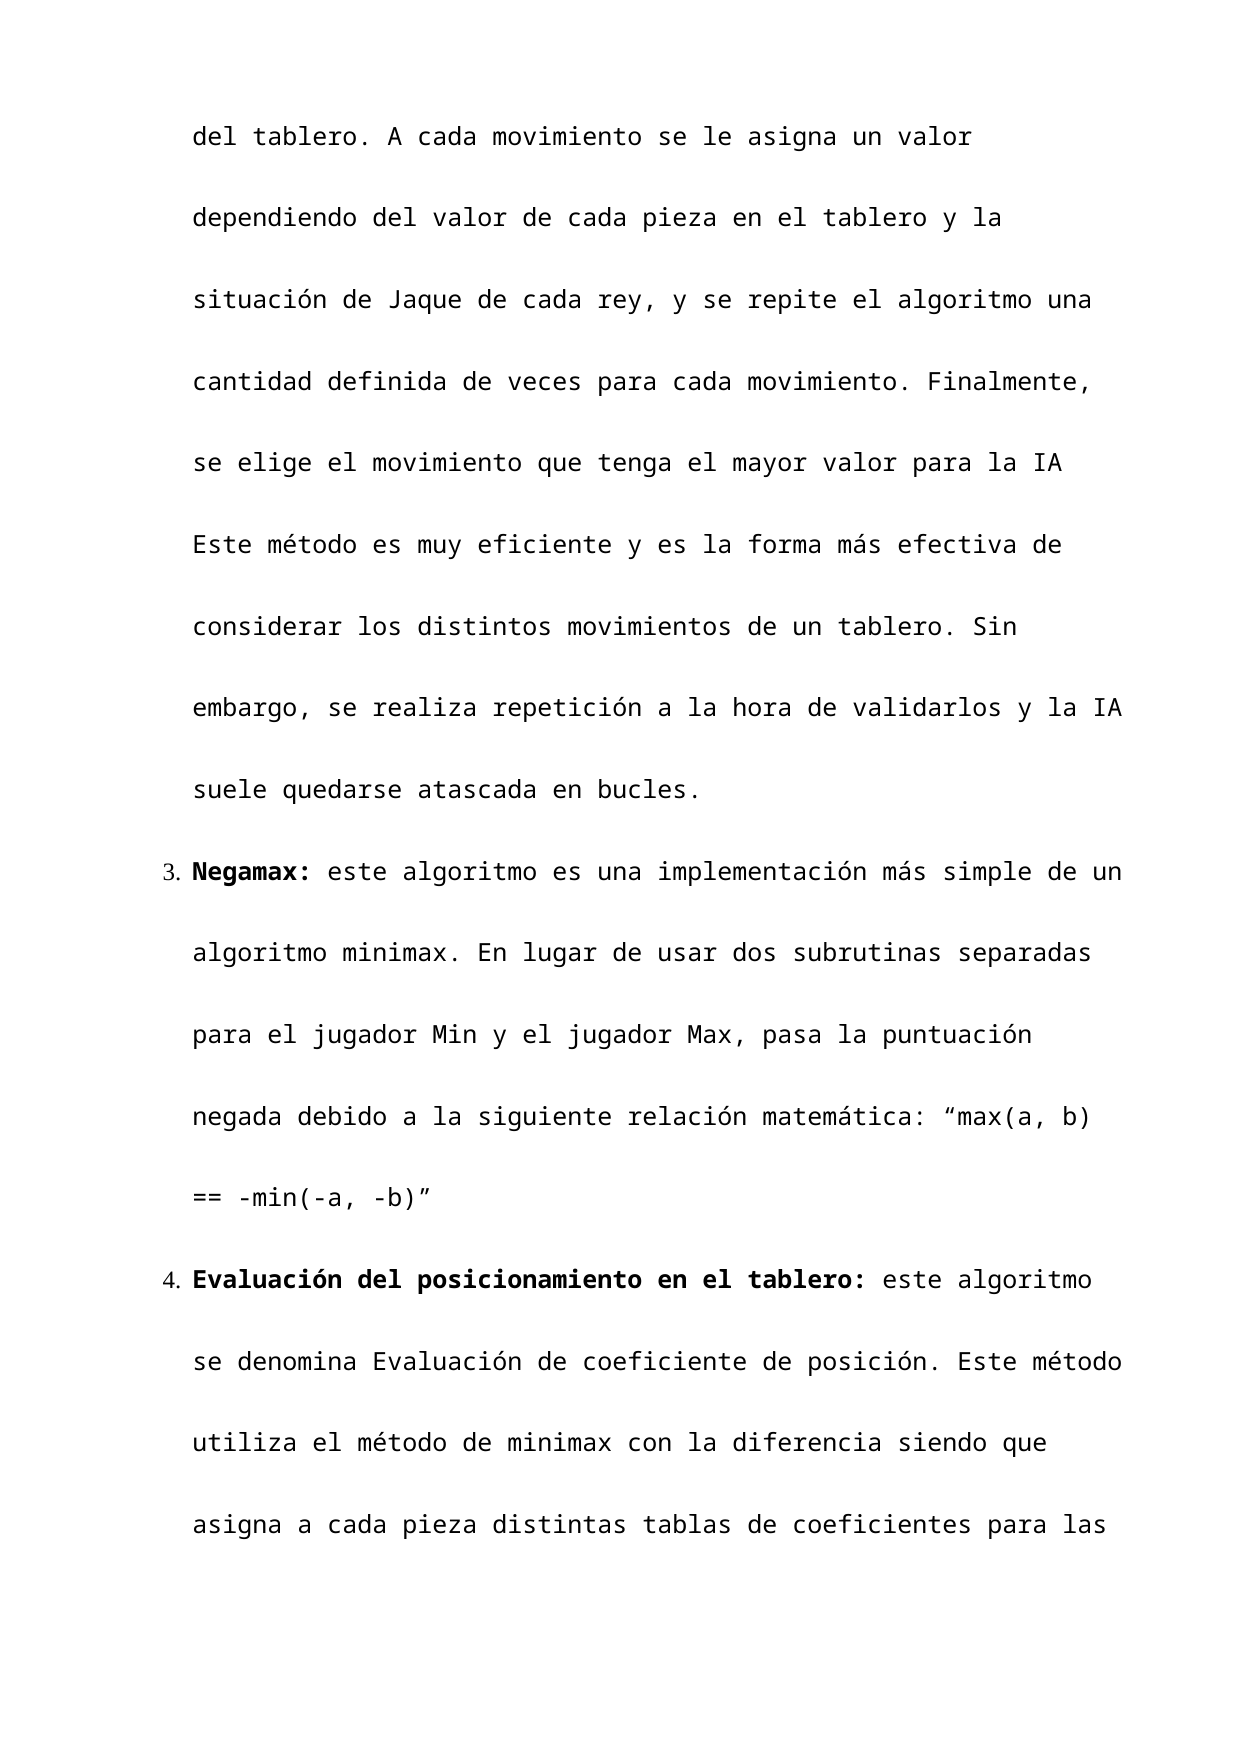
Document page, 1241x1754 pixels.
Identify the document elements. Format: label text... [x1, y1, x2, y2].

list Evaluación del posicionamiento en el tablero: este algoritmo se denomina Evaluación de coeficiente de posición. Este método utiliza el método de minimax con la diferencia siendo que asigna a cada pieza distintas tablas de coeficientes para las [162, 1261, 1122, 1541]
list Negamax: este algoritmo es una implementación más simple de un algoritmo minimax. En lugar de usar dos subrutinas separadas para el jugador Min y el jugador Max, pasa la puntuación negada debido a la siguiente relación matemática: “max(a, b) == -min(-a, -b)” [162, 853, 1122, 1214]
list del tablero. A cada movimiento se le asigna un valor dependiendo del valor de cada pieza en el tablero y la situación de Jaque de cada rey, y se repite el algoritmo una cantidad definida de veces para cada movimiento. Finalmente, se elige el movimiento que tenga el mayor valor para la IA Este método es muy eficiente y es la forma más efectiva de considerar los distintos movimientos de un tablero. Sin embargo, se realiza repetición a la hora de validarlos y la IA suele quedarse atascada en bucles. [162, 118, 1122, 806]
